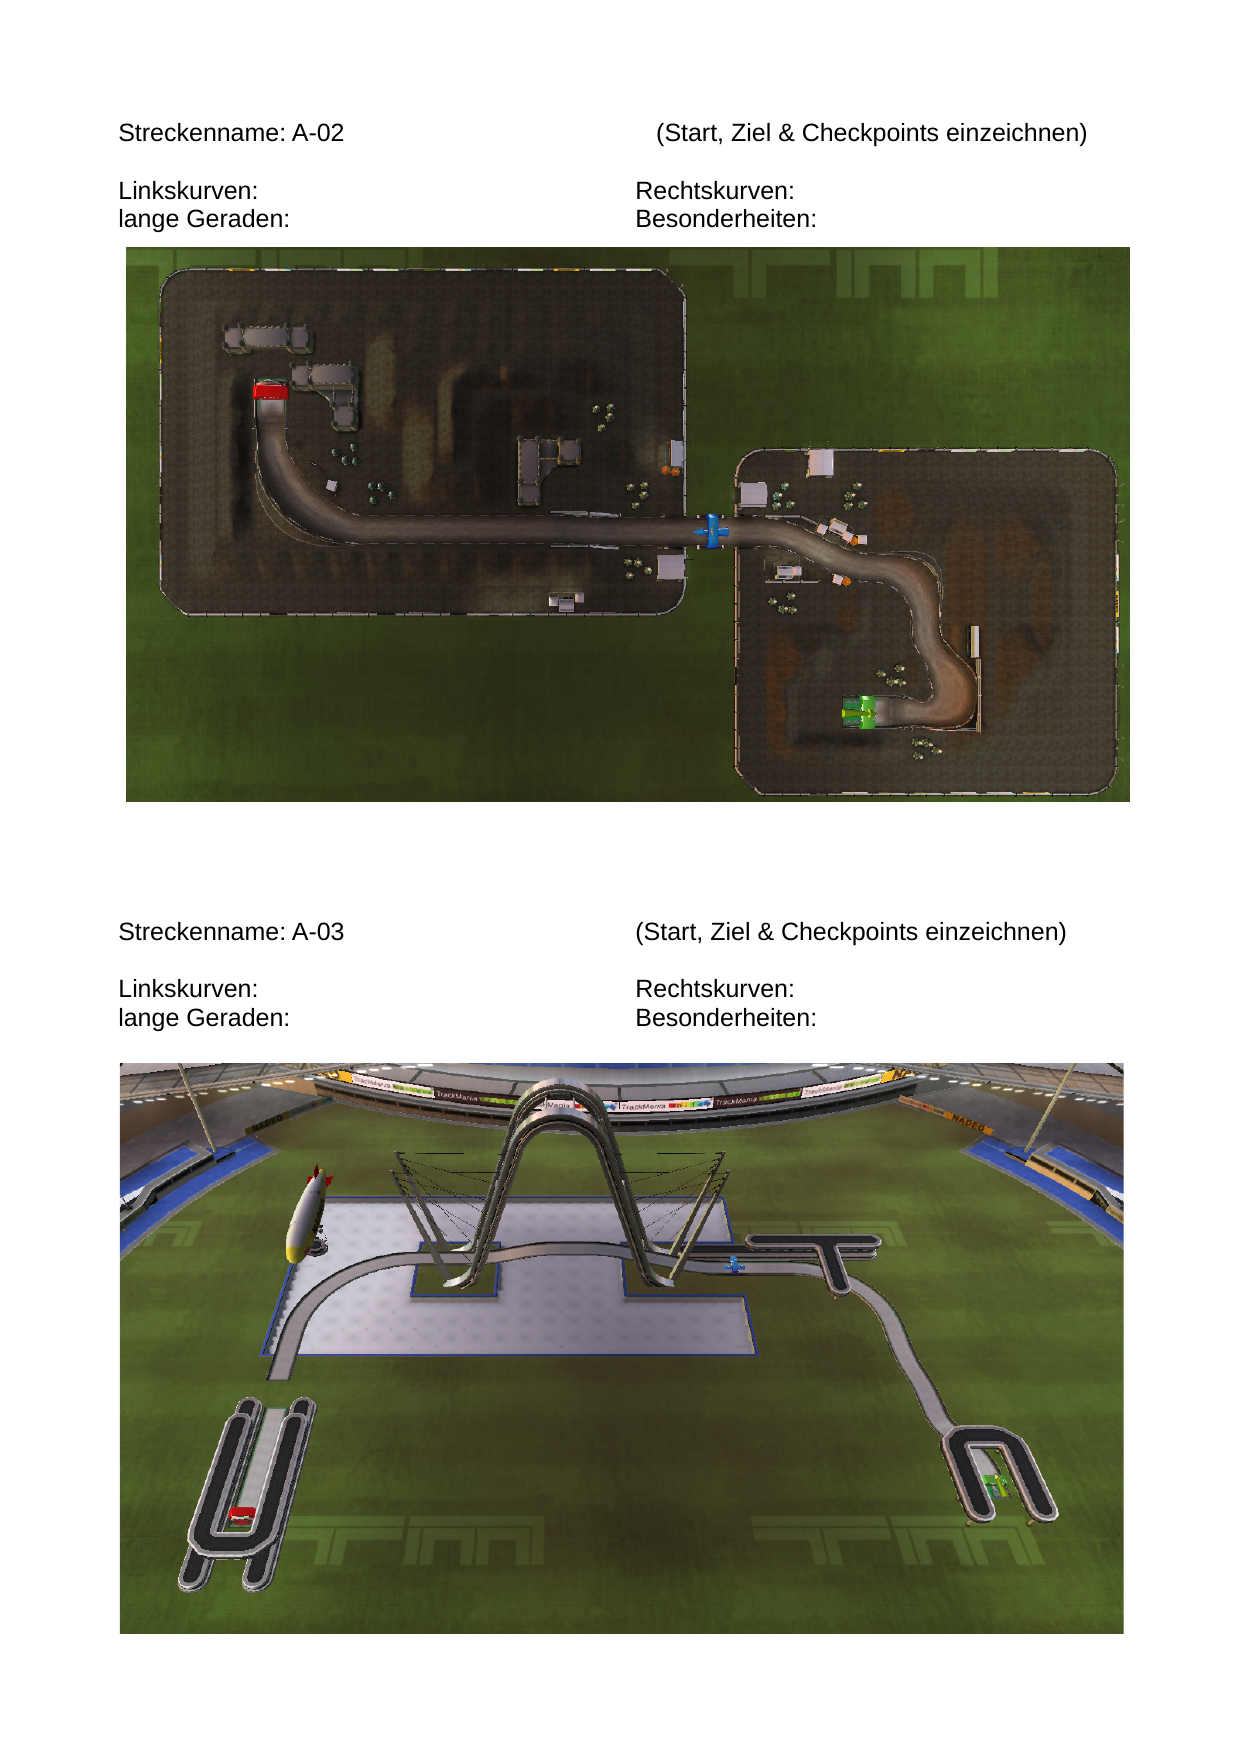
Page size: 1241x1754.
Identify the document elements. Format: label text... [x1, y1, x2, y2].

text Streckenname: A-03 (Start, Ziel & Checkpoints einzeichnen) [118, 917, 1122, 946]
text Linkskurven: Rechtskurven: [118, 176, 1122, 204]
text Streckenname: A-02 (Start, Ziel & Checkpoints einzeichnen) [118, 118, 1122, 147]
text lange Geraden: Besonderheiten: [118, 1003, 1122, 1032]
text lange Geraden: Besonderheiten: [118, 204, 1122, 233]
text Linkskurven: Rechtskurven: [118, 974, 1122, 1003]
picture [126, 247, 1130, 802]
picture [119, 1063, 1124, 1634]
